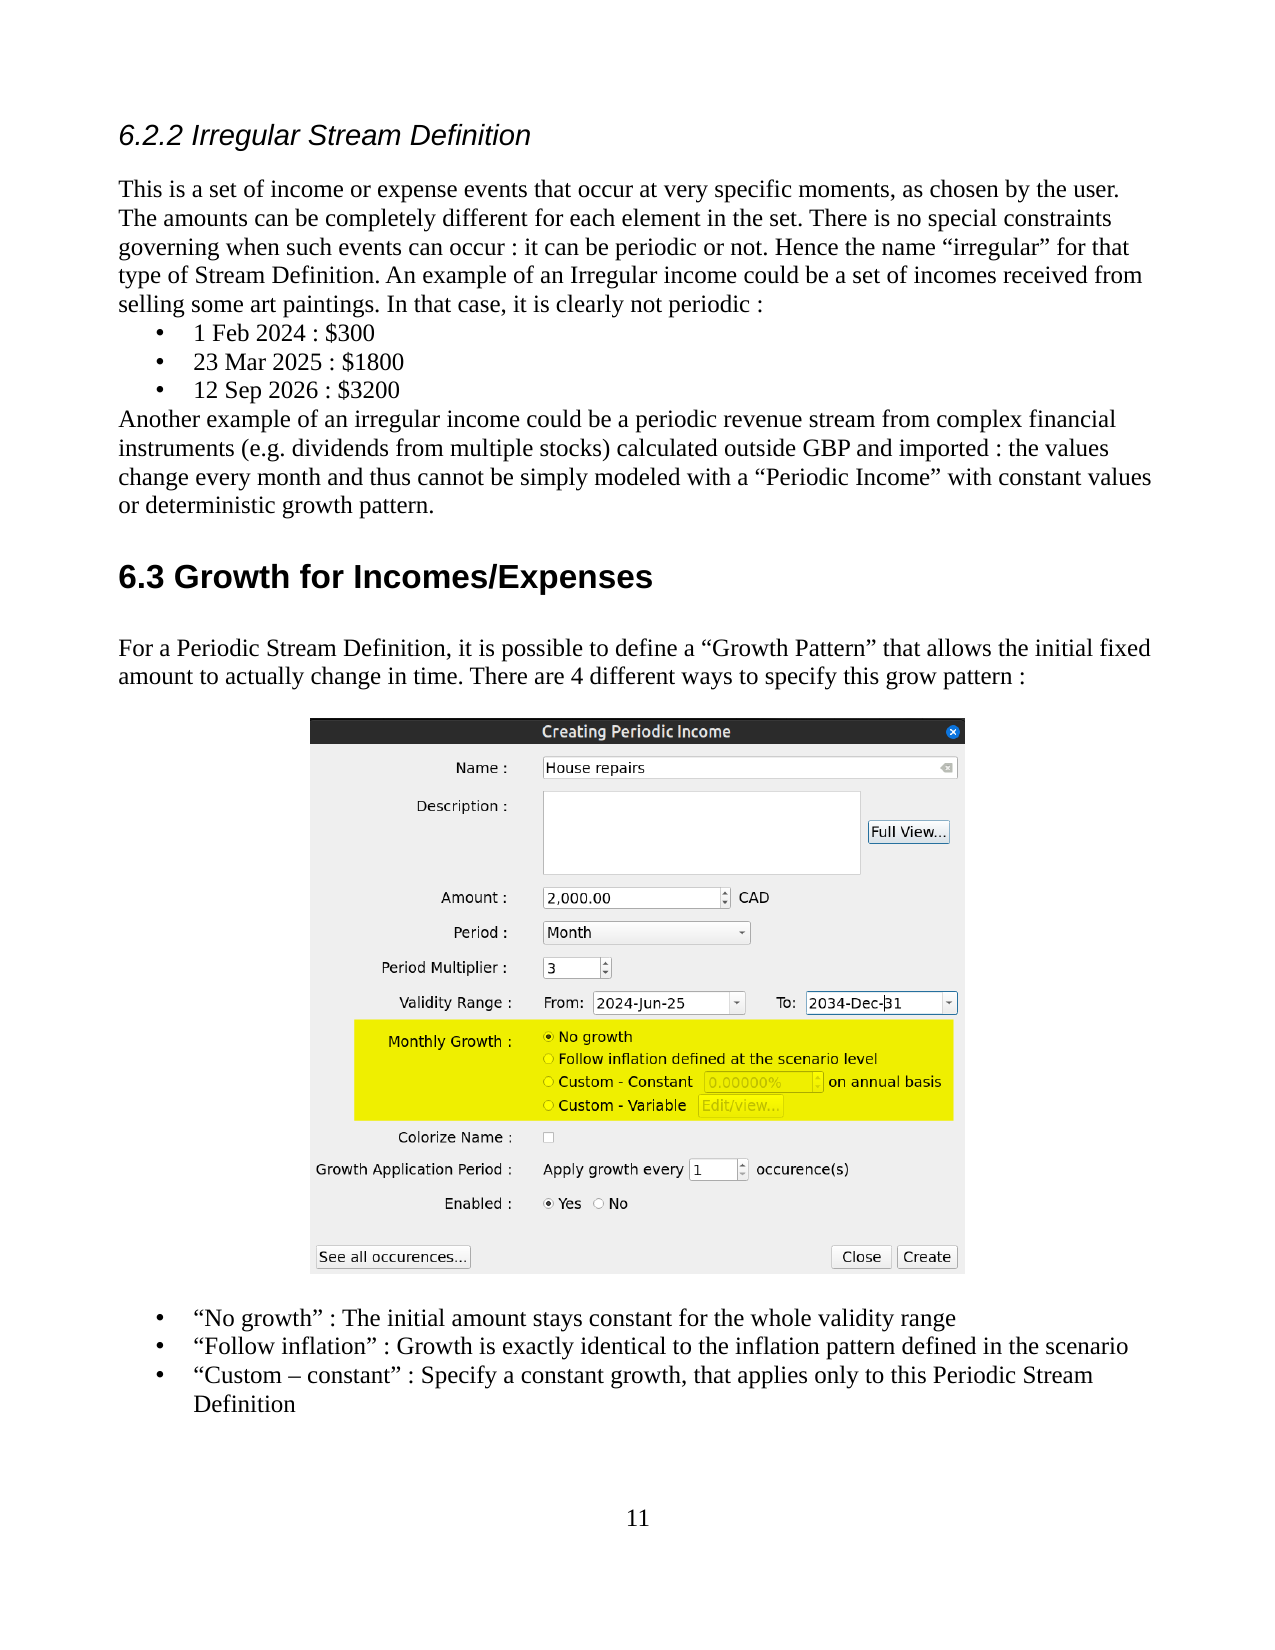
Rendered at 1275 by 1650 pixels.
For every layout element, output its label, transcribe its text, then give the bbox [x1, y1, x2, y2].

list “No growth” : The initial amount stays constant for the whole validity range [156, 1303, 1157, 1331]
subtitle Growth for Incomes/Expenses [118, 557, 1157, 595]
list “Custom – constant” : Specify a constant growth, that applies only to this Periodic Stream Definition [156, 1360, 1157, 1418]
text For a Periodic Stream Definition, it is possible to define a “Growth Pattern” that allows the initial fixed amount to actually change in time. There are 4 different ways to specify this grow pattern : [118, 633, 1157, 690]
list 1 Feb 2024 : $300 [156, 318, 1157, 347]
text This is a set of income or expense events that occur at very specific moments, as chosen by the user. The amounts can be completely different for each element in the set. There is no special constraints governing when such events can occur : it can be periodic or not. Hence the name “irregular” for that type of Stream Definition. An example of an Irregular income could be a set of incomes received from selling some art paintings. In that case, it is clearly not periodic : [118, 174, 1157, 318]
subtitle Irregular Stream Definition [118, 118, 1157, 152]
list “Follow inflation” : Growth is exactly identical to the inflation pattern defined in the scenario [156, 1331, 1157, 1360]
text Another example of an irregular income could be a periodic revenue stream from complex financial instruments (e.g. dividends from multiple stocks) calculated outside GBP and imported : the values change every month and thus cannot be simply modeled with a “Periodic Income” with constant values or deterministic growth pattern. [118, 404, 1157, 519]
picture [310, 718, 965, 1274]
list 23 Mar 2025 : $1800 [156, 347, 1157, 375]
list 12 Sep 2026 : $3200 [156, 375, 1157, 404]
